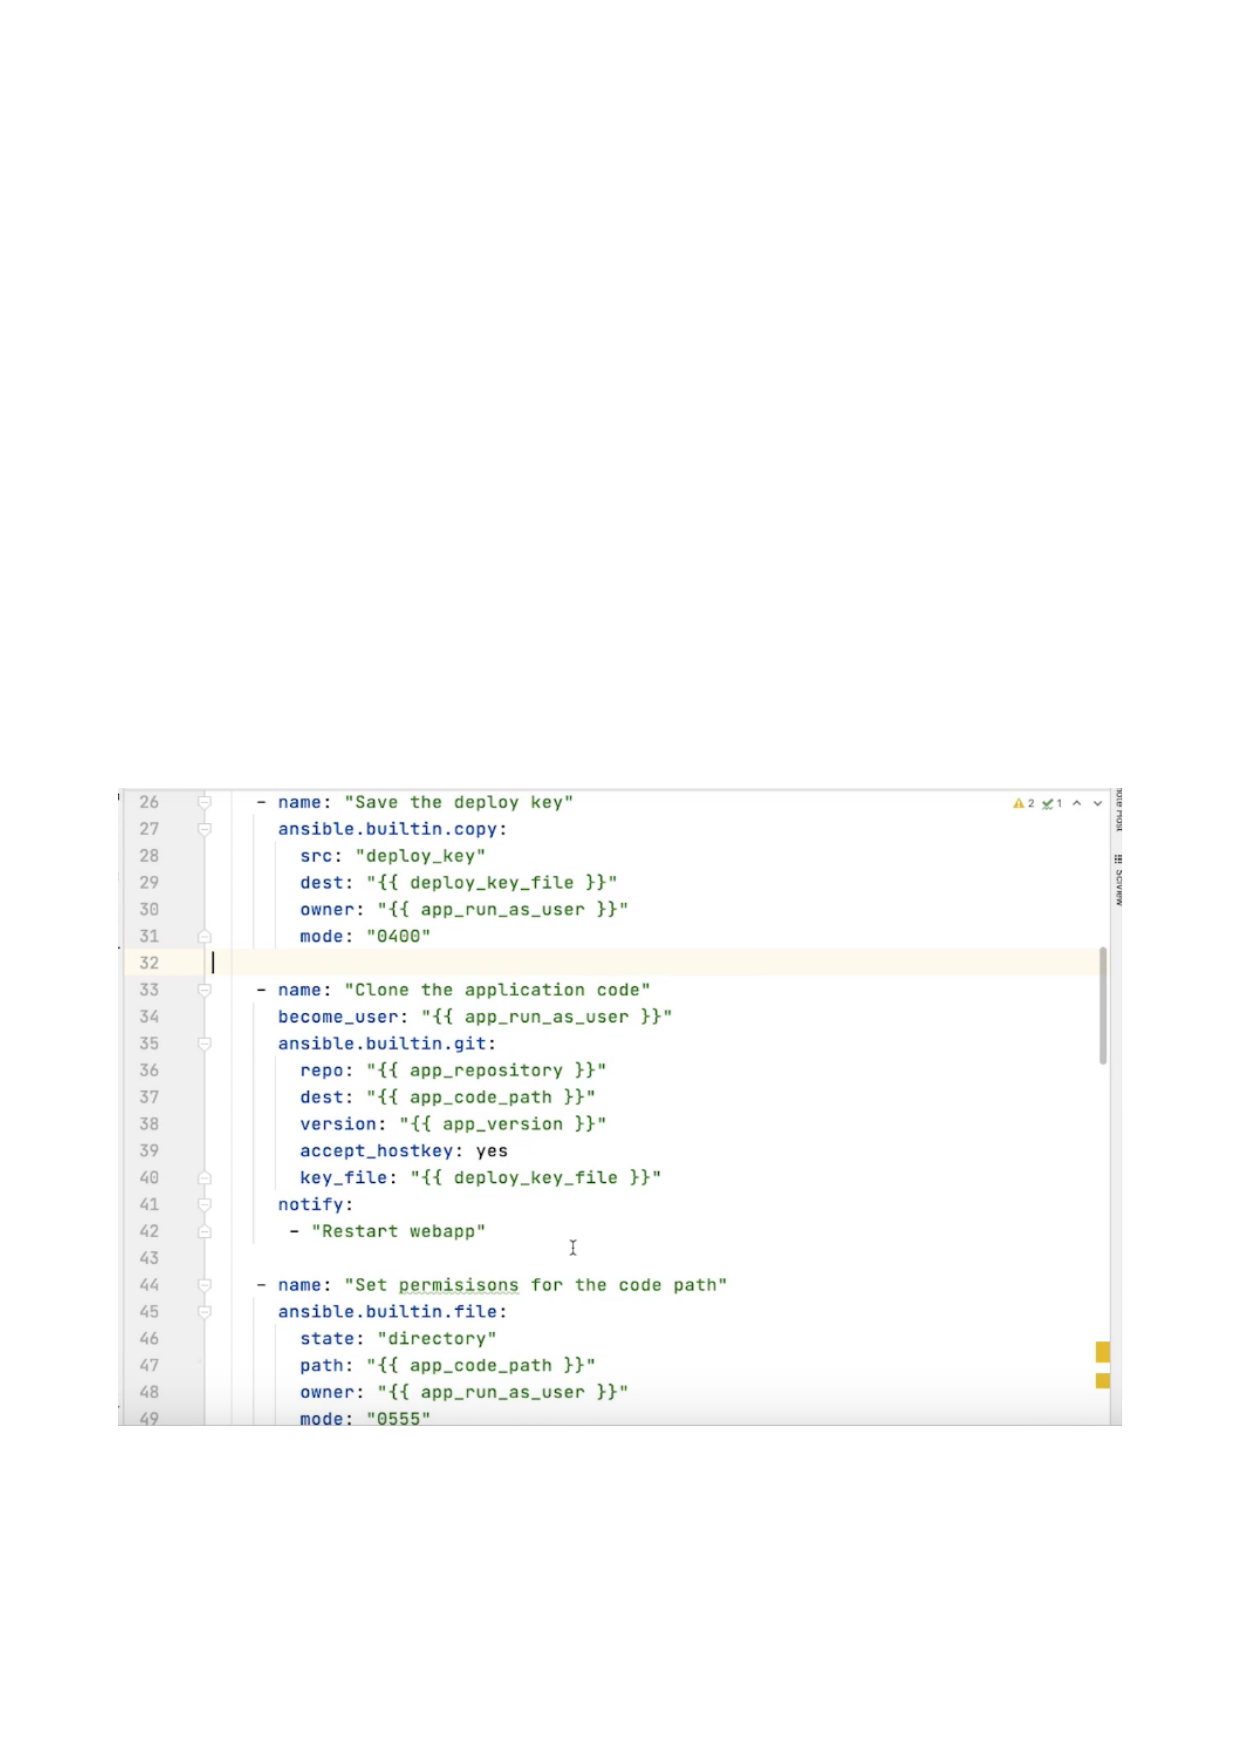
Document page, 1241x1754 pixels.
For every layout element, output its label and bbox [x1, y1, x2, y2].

picture [118, 788, 1123, 1426]
